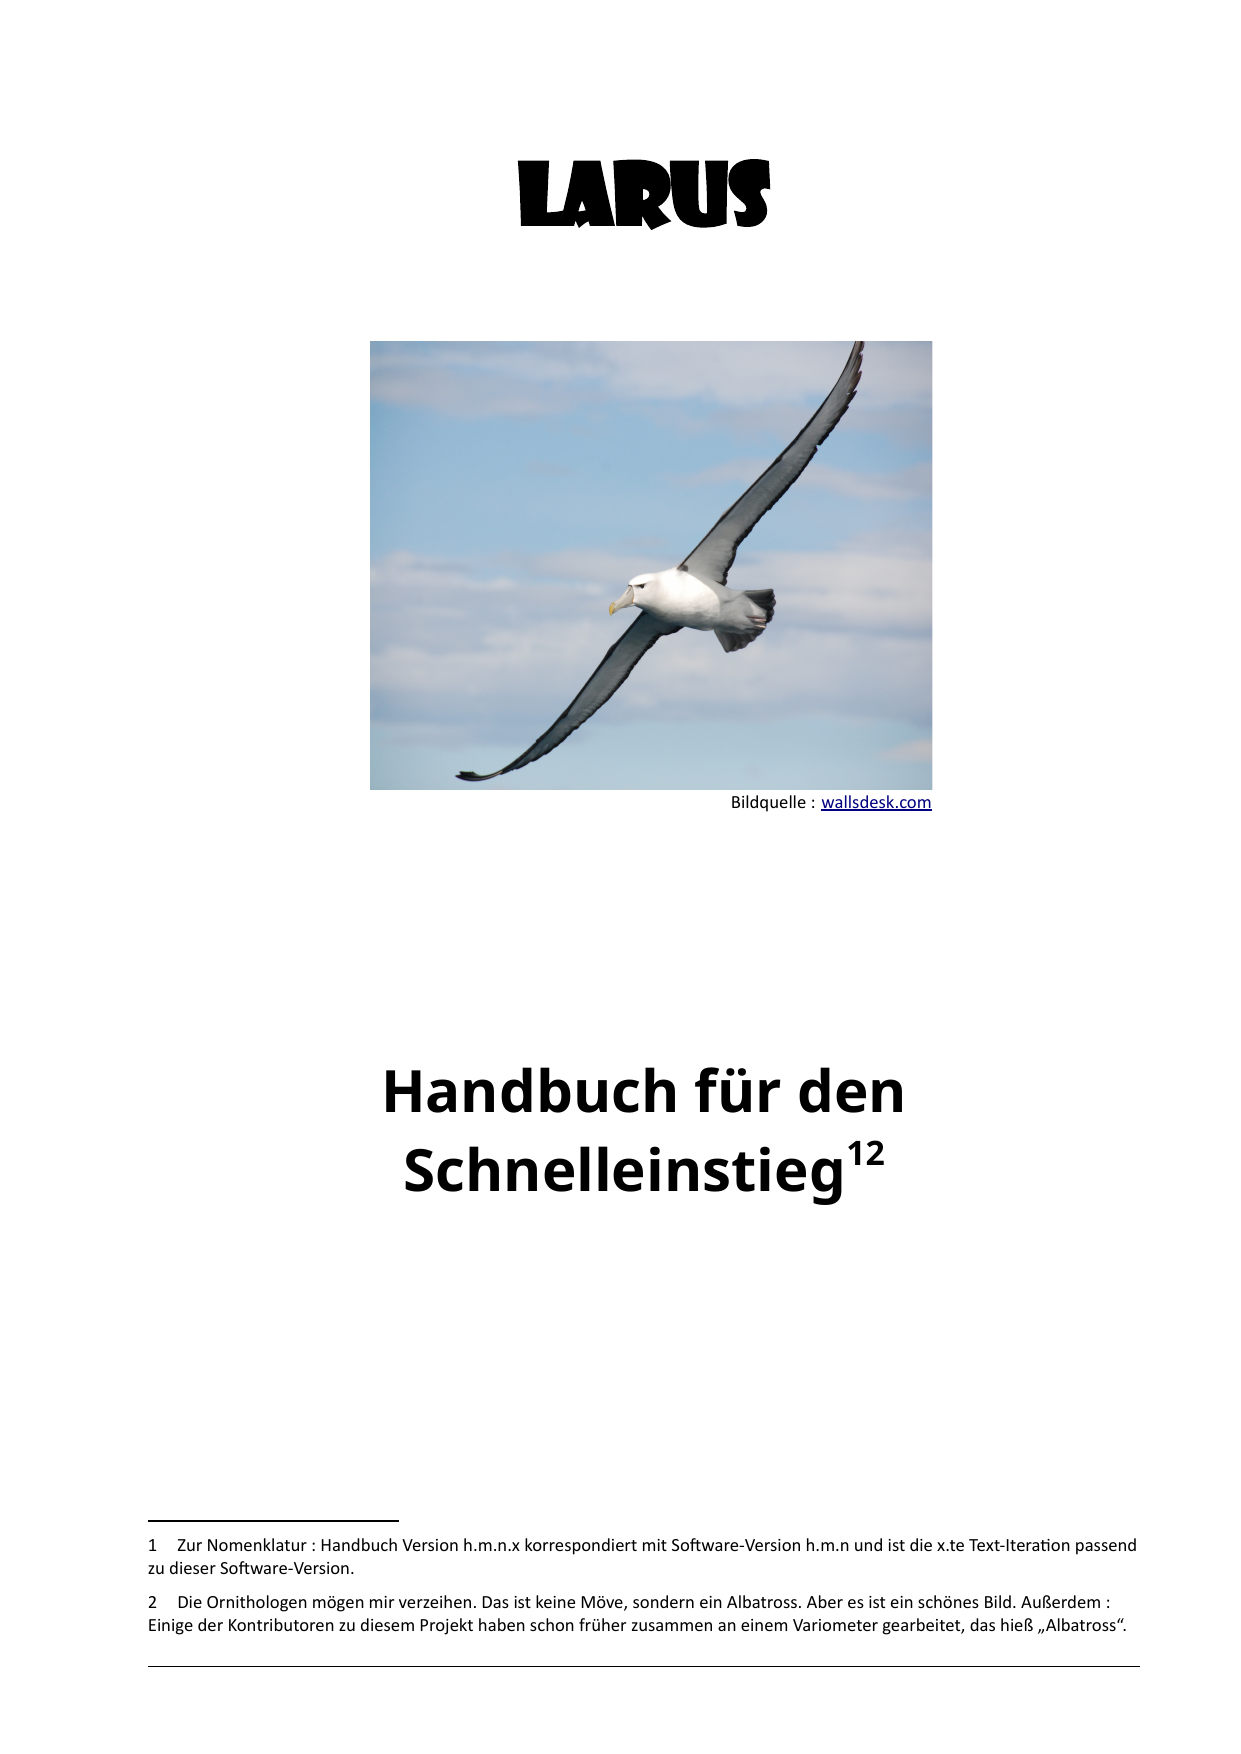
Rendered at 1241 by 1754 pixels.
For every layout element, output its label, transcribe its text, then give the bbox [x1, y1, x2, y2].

text Die Ornithologen mögen mir verzeihen. Das ist keine Möve, sondern ein Albatross. Aber es ist ein schönes Bild. Außerdem : Einige der Kontributoren zu diesem Projekt haben schon früher zusammen an einem Variometer gearbeitet, das hieß „Albatross“. [148, 1591, 1152, 1637]
picture [370, 341, 933, 790]
title Handbuch für den Schnelleinstieg [148, 1050, 1140, 1209]
text Zur Nomenklatur : Handbuch Version h.m.n.x korrespondiert mit Software-Version h.m.n und ist die x.te Text-Iteration passend zu dieser Software-Version. [148, 1533, 1152, 1579]
text Bildquelle : wallsdesk.com [148, 328, 1152, 813]
title Larus [148, 138, 1140, 241]
